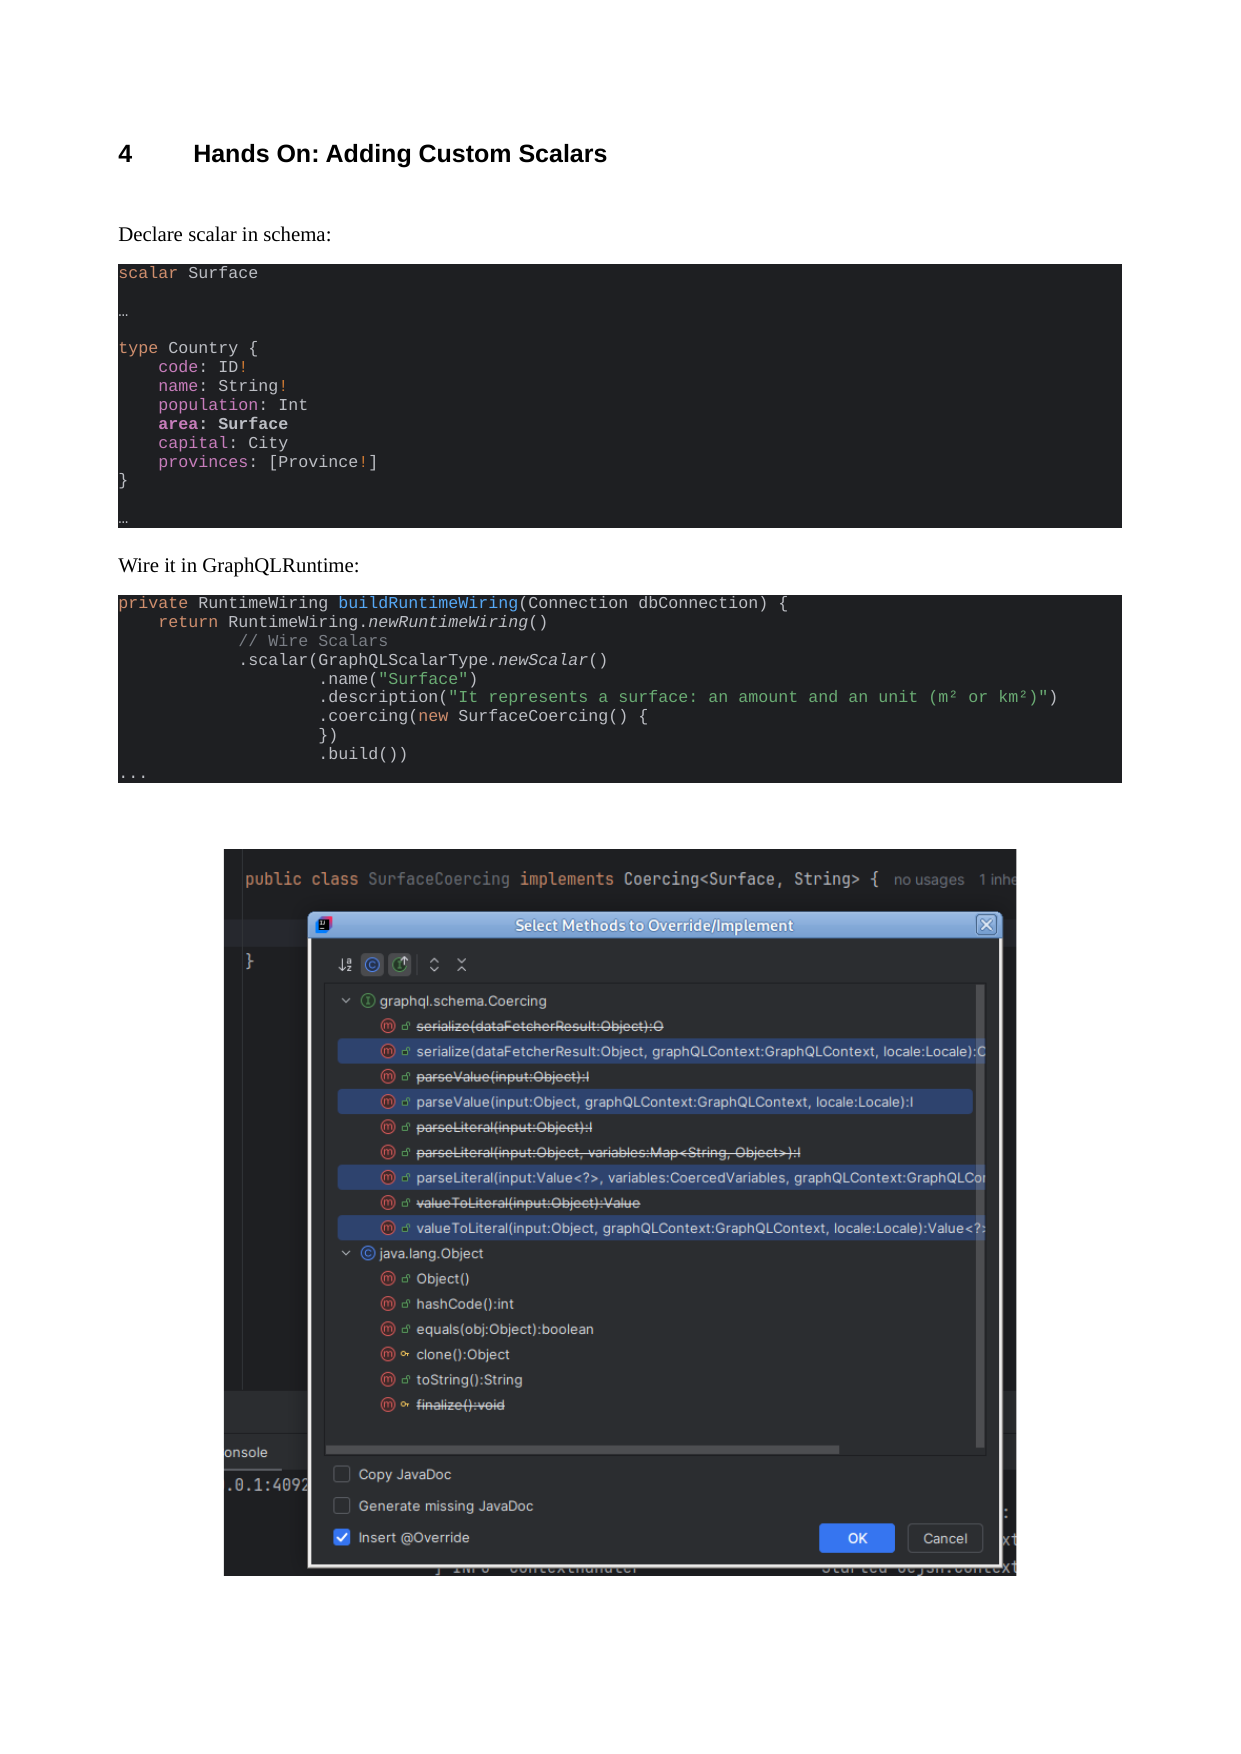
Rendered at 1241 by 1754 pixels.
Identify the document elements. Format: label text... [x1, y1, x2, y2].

text Declare scalar in schema: [118, 222, 1122, 246]
text Wire it in GraphQLRuntime: [118, 553, 1122, 577]
picture [223, 849, 1017, 1576]
text ... [118, 764, 1122, 783]
text … [118, 510, 1122, 528]
text … [118, 302, 1122, 321]
text private RuntimeWiring buildRuntimeWiring(Connection dbConnection) { return RuntimeWiring.newRuntimeWiring() // Wire Scalars .scalar(GraphQLScalarType.newScalar() .name("Surface") .description("It represents a surface: an amount and an unit (m² or km²)") .coercing(new SurfaceCoercing() { }) .build()) [118, 595, 1122, 764]
subtitle Hands On: Adding Custom Scalars [118, 139, 1122, 168]
text scalar Surface [118, 264, 1122, 283]
text type Country { code: ID! name: String! population: Int area: Surface capital: City provinces: [Province!] } [118, 340, 1122, 491]
